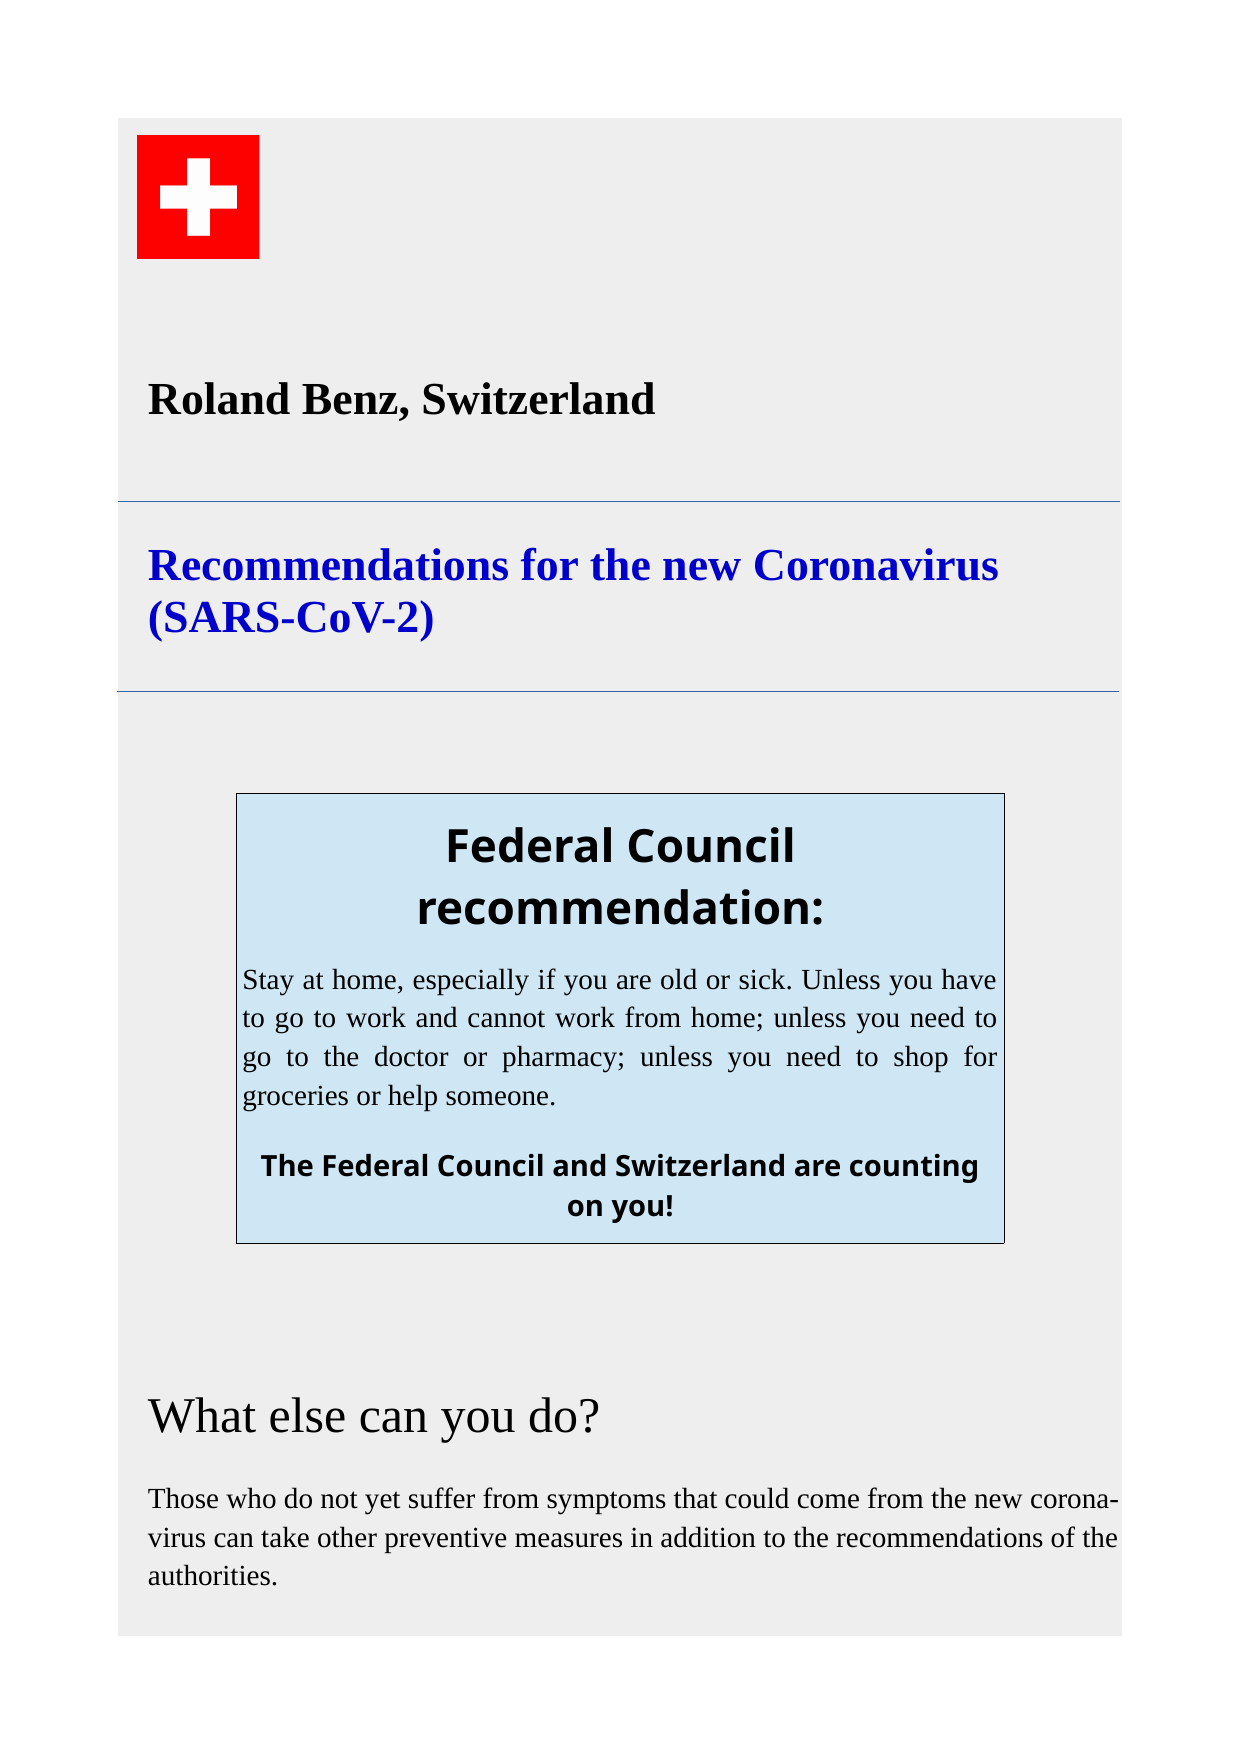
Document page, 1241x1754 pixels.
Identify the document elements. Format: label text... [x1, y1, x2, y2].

table_header Federal Council recommendation: [237, 794, 1004, 956]
subtitle (SARS-CoV-2) [148, 590, 1122, 643]
text What else can you do? Those who do not yet suffer from symptoms that could come from the new corona-virus can take other preventive measures in addition to the recommendations of the authorities. [148, 1386, 1122, 1592]
subtitle Roland Benz, Switzerland [148, 371, 1122, 424]
table_cell Stay at home, especially if you are old or sick. Unless you have to go to work and cannot work from home; unless you need to go to the doctor or pharmacy; unless you need to shop for groceries or help someone. The Federal Council and Switzerland are counting on you! [237, 956, 1004, 1243]
picture [137, 135, 260, 259]
subtitle Recommendations for the new Coronavirus [148, 537, 1122, 590]
